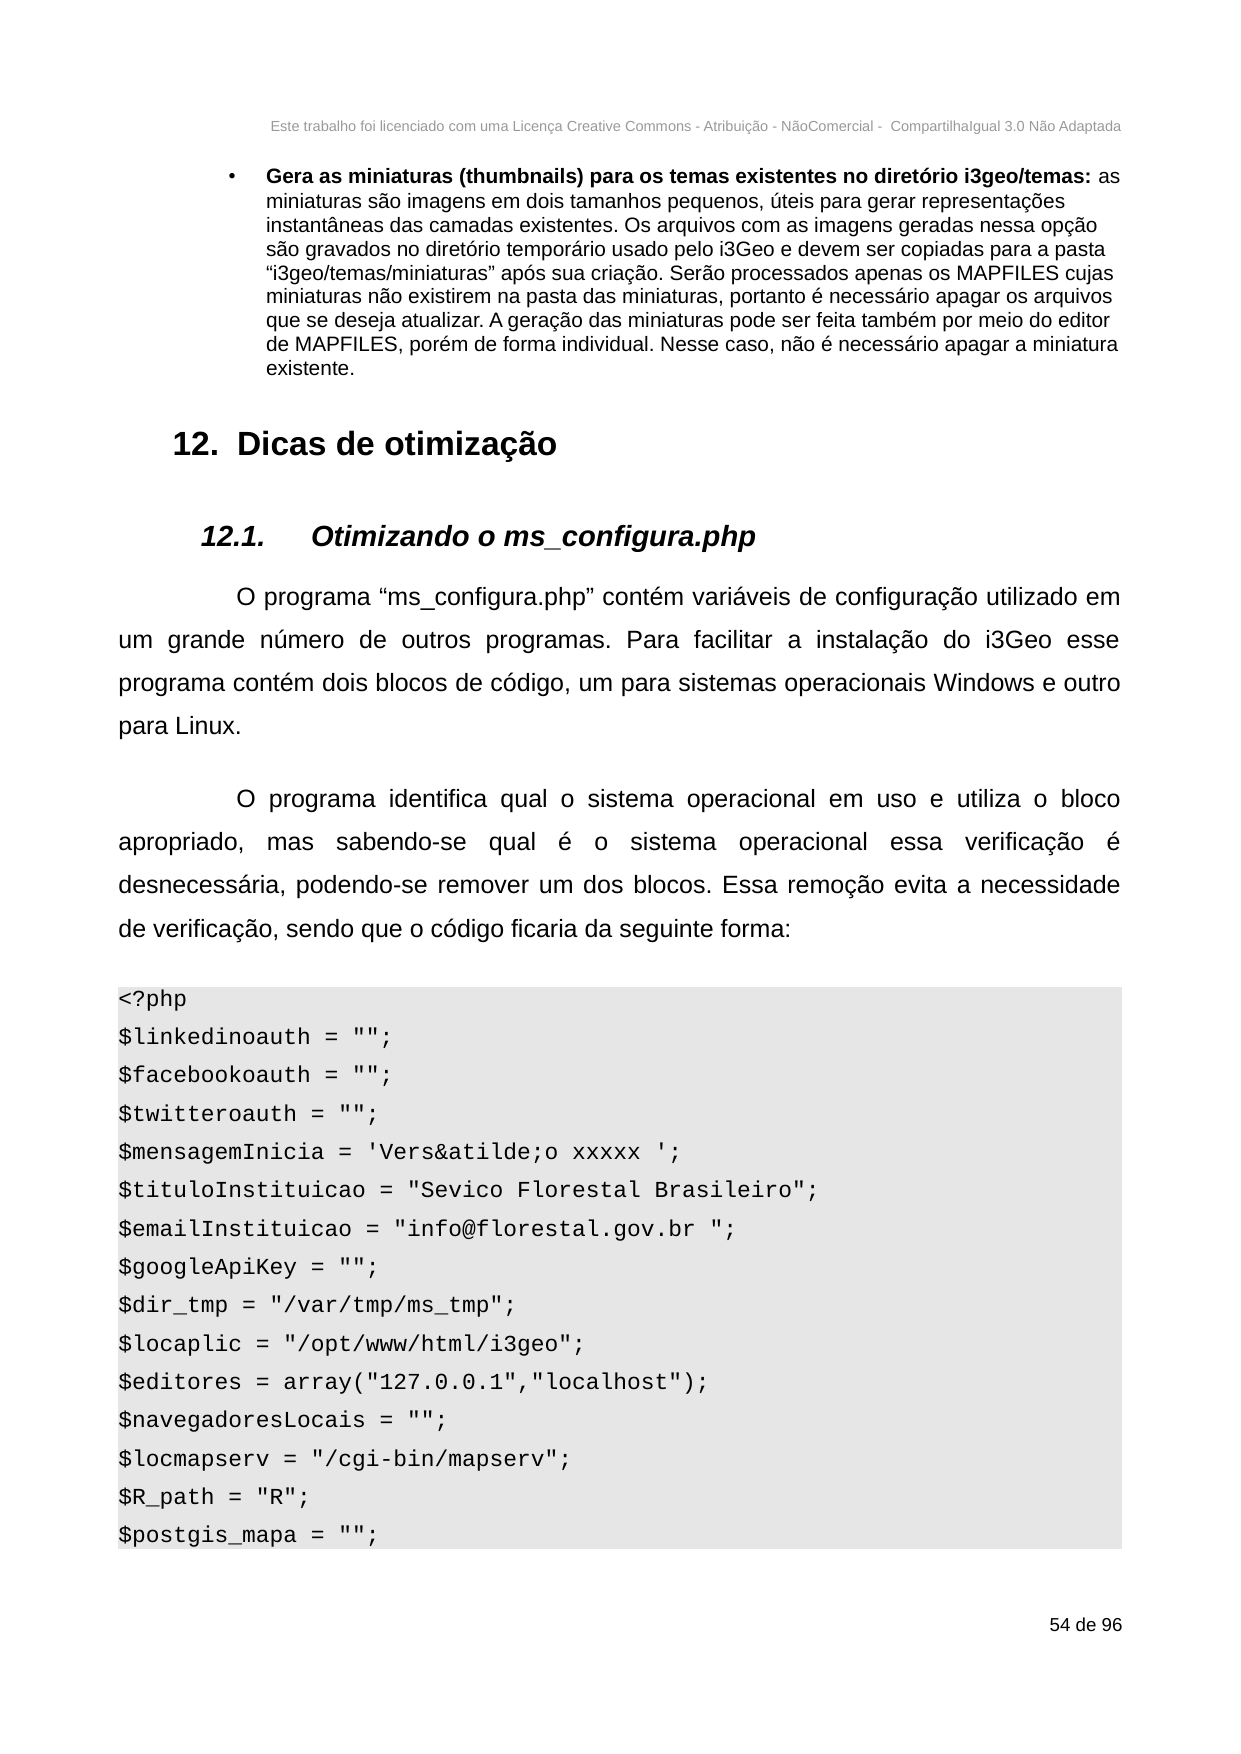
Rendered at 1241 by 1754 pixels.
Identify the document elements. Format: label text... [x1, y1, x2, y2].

text $navegadoresLocais = ""; [118, 1408, 1122, 1434]
text <?php [118, 987, 1122, 1013]
subtitle Dicas de otimização [163, 423, 1077, 462]
text $mensagemInicia = 'Vers&atilde;o xxxxx '; [118, 1140, 1122, 1166]
text O programa “ms_configura.php” contém variáveis de configuração utilizado em um grande número de outros programas. Para facilitar a instalação do i3Geo esse programa contém dois blocos de código, um para sistemas operacionais Windows e outro para Linux. [118, 582, 1122, 740]
text $emailInstituicao = "info@florestal.gov.br "; [118, 1217, 1122, 1243]
list Gera as miniaturas (thumbnails) para os temas existentes no diretório i3geo/temas: as miniaturas são imagens em dois tamanhos pequenos, úteis para gerar representações instantâneas das camadas existentes. Os arquivos com as imagens geradas nessa opção são gravados no diretório temporário usado pelo i3Geo e devem ser copiadas para a pasta “i3geo/temas/miniaturas” após sua criação. Serão processados apenas os MAPFILES cujas miniaturas não existirem na pasta das miniaturas, portanto é necessário apagar os arquivos que se deseja atualizar. A geração das miniaturas pode ser feita também por meio do editor de MAPFILES, porém de forma individual. Nesse caso, não é necessário apagar a miniatura existente. [228, 164, 1122, 380]
text $googleApiKey = ""; [118, 1255, 1122, 1281]
text $postgis_mapa = ""; [118, 1523, 1122, 1549]
text $editores = array("127.0.0.1","localhost"); [118, 1370, 1122, 1396]
text O programa identifica qual o sistema operacional em uso e utiliza o bloco apropriado, mas sabendo-se qual é o sistema operacional essa verificação é desnecessária, podendo-se remover um dos blocos. Essa remoção evita a necessidade de verificação, sendo que o código ficaria da seguinte forma: [118, 784, 1122, 942]
text $R_path = "R"; [118, 1485, 1122, 1511]
text $linkedinoauth = ""; [118, 1025, 1122, 1051]
text $locmapserv = "/cgi-bin/mapserv"; [118, 1447, 1122, 1473]
text $locaplic = "/opt/www/html/i3geo"; [118, 1332, 1122, 1358]
text $dir_tmp = "/var/tmp/ms_tmp"; [118, 1293, 1122, 1319]
subtitle Otimizando o ms_configura.php [163, 519, 1077, 552]
text $tituloInstituicao = "Sevico Florestal Brasileiro"; [118, 1178, 1122, 1204]
text $facebookoauth = ""; [118, 1063, 1122, 1089]
text $twitteroauth = ""; [118, 1102, 1122, 1128]
